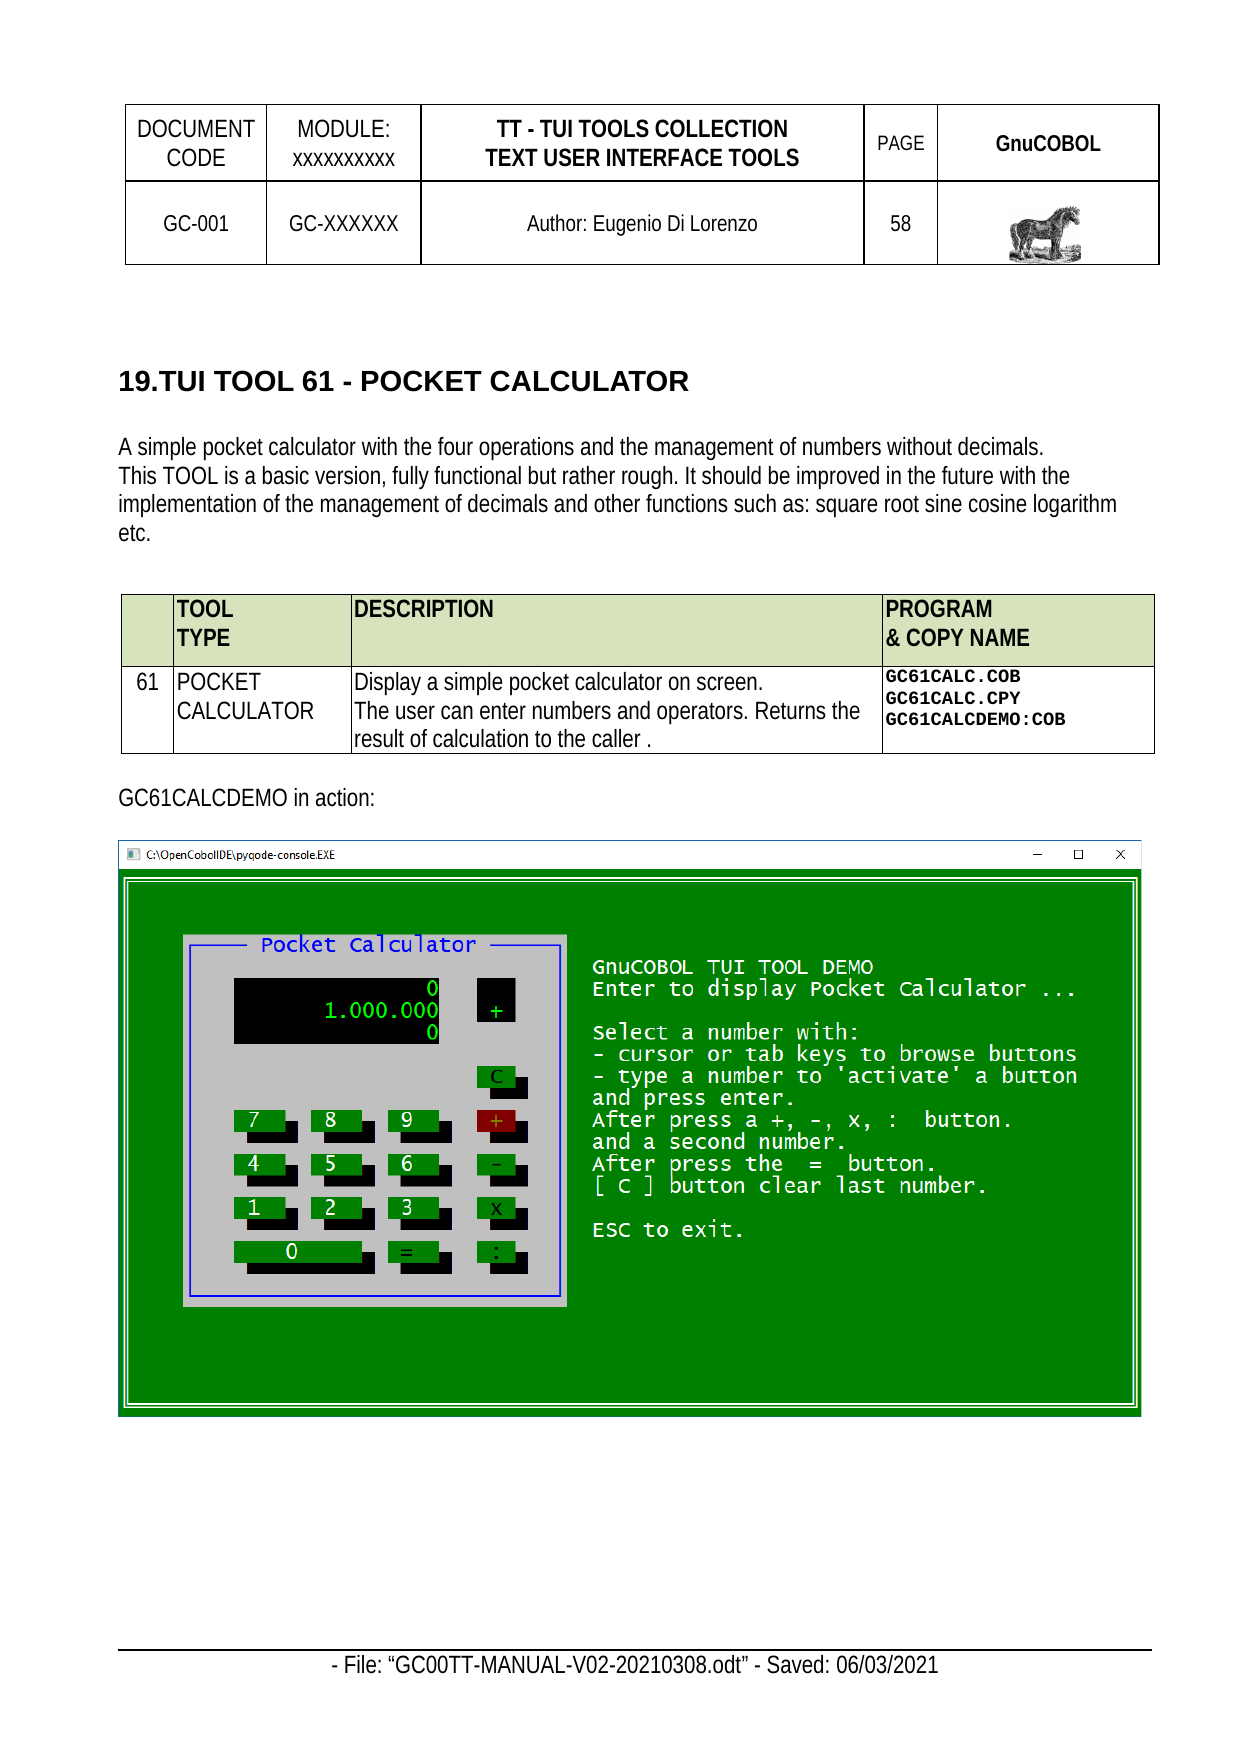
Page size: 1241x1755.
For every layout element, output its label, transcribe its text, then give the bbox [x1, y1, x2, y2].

table_cell 61 [122, 667, 173, 753]
text A simple pocket calculator with the four operations and the management of numbers without decimals. This TOOL is a basic version, fully functional but rather rough. It should be improved in the future with the implementation of the management of decimals and other functions such as: square root sine cosine logarithm etc. [118, 432, 1152, 593]
text GC61CALCDEMO in action: [118, 783, 1152, 811]
table_cell Display a simple pocket calculator on screen. The user can enter numbers and operators. Returns the result of calculation to the caller . [352, 667, 882, 753]
table_header DESCRIPTION [352, 595, 882, 666]
table_header [122, 595, 173, 666]
table_cell POCKET CALCULATOR [174, 667, 351, 753]
table_header TOOL TYPE [174, 595, 351, 666]
table_header PROGRAM & COPY NAME [883, 595, 1154, 666]
table_cell GC61CALC.COB GC61CALC.CPY GC61CALCDEMO:COB [883, 667, 1154, 753]
subtitle TUI TOOL 61 - POCKET CALCULATOR [118, 364, 1152, 397]
